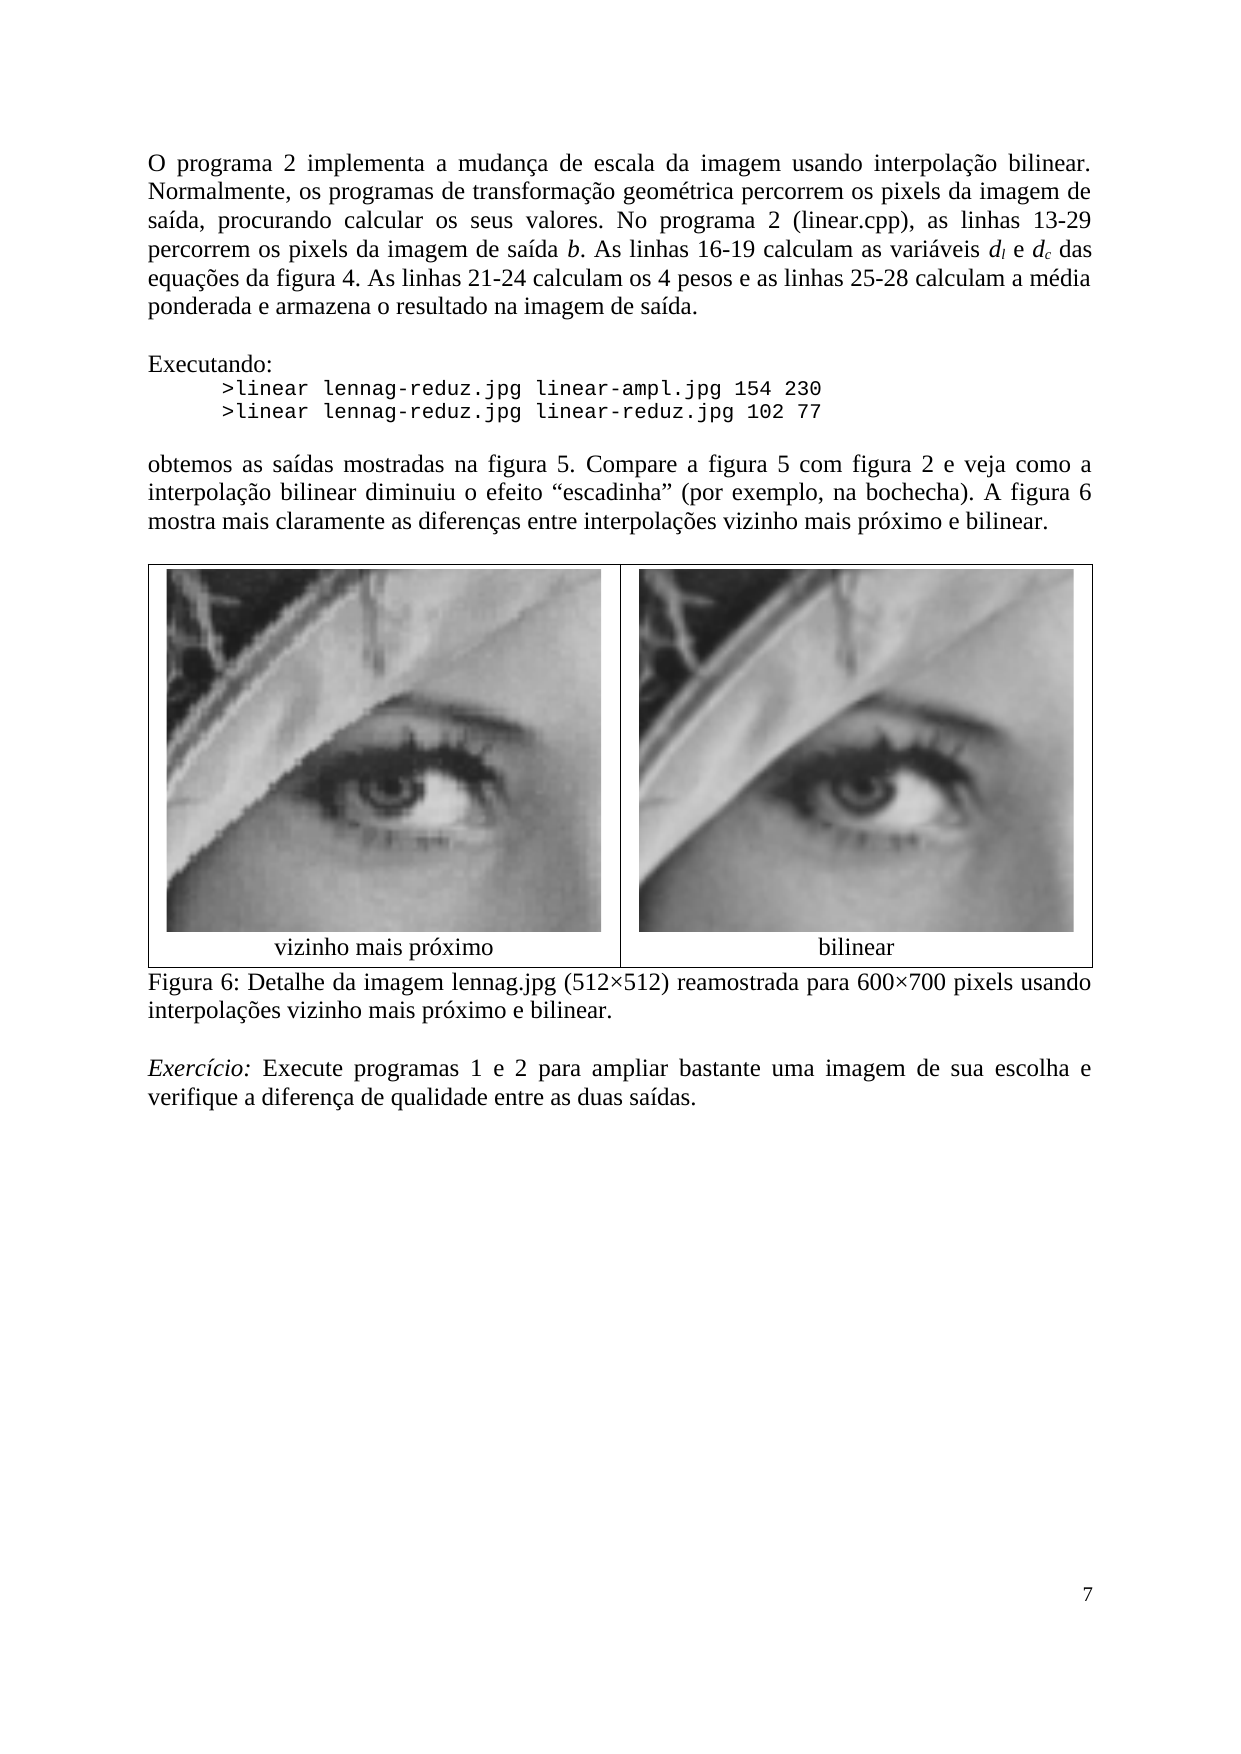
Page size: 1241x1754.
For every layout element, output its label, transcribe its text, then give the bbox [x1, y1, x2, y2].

text >linear lennag-reduz.jpg linear-ampl.jpg 154 230 [148, 378, 1092, 401]
picture [639, 569, 1074, 932]
table_header bilinear [621, 565, 1092, 967]
text O programa 2 implementa a mudança de escala da imagem usando interpolação bilinear. Normalmente, os programas de transformação geométrica percorrem os pixels da imagem de saída, procurando calcular os seus valores. No programa 2 (linear.cpp), as linhas 13-29 percorrem os pixels da imagem de saída b. As linhas 16-19 calculam as variáveis dl e dc das equações da figura 4. As linhas 21-24 calculam os 4 pesos e as linhas 25-28 calculam a média ponderada e armazena o resultado na imagem de saída. [148, 148, 1092, 320]
text Executando: [148, 349, 1092, 378]
text >linear lennag-reduz.jpg linear-reduz.jpg 102 77 [148, 401, 1092, 425]
picture [166, 569, 602, 932]
text Figura 6: Detalhe da imagem lennag.jpg (512×512) reamostrada para 600×700 pixels usando interpolações vizinho mais próximo e bilinear. [148, 968, 1092, 1024]
table_header vizinho mais próximo [149, 565, 620, 967]
text Exercício: Execute programas 1 e 2 para ampliar bastante uma imagem de sua escolha e verifique a diferença de qualidade entre as duas saídas. [148, 1053, 1092, 1110]
text obtemos as saídas mostradas na figura 5. Compare a figura 5 com figura 2 e veja como a interpolação bilinear diminuiu o efeito “escadinha” (por exemplo, na bochecha). A figura 6 mostra mais claramente as diferenças entre interpolações vizinho mais próximo e bilinear. [148, 449, 1092, 535]
